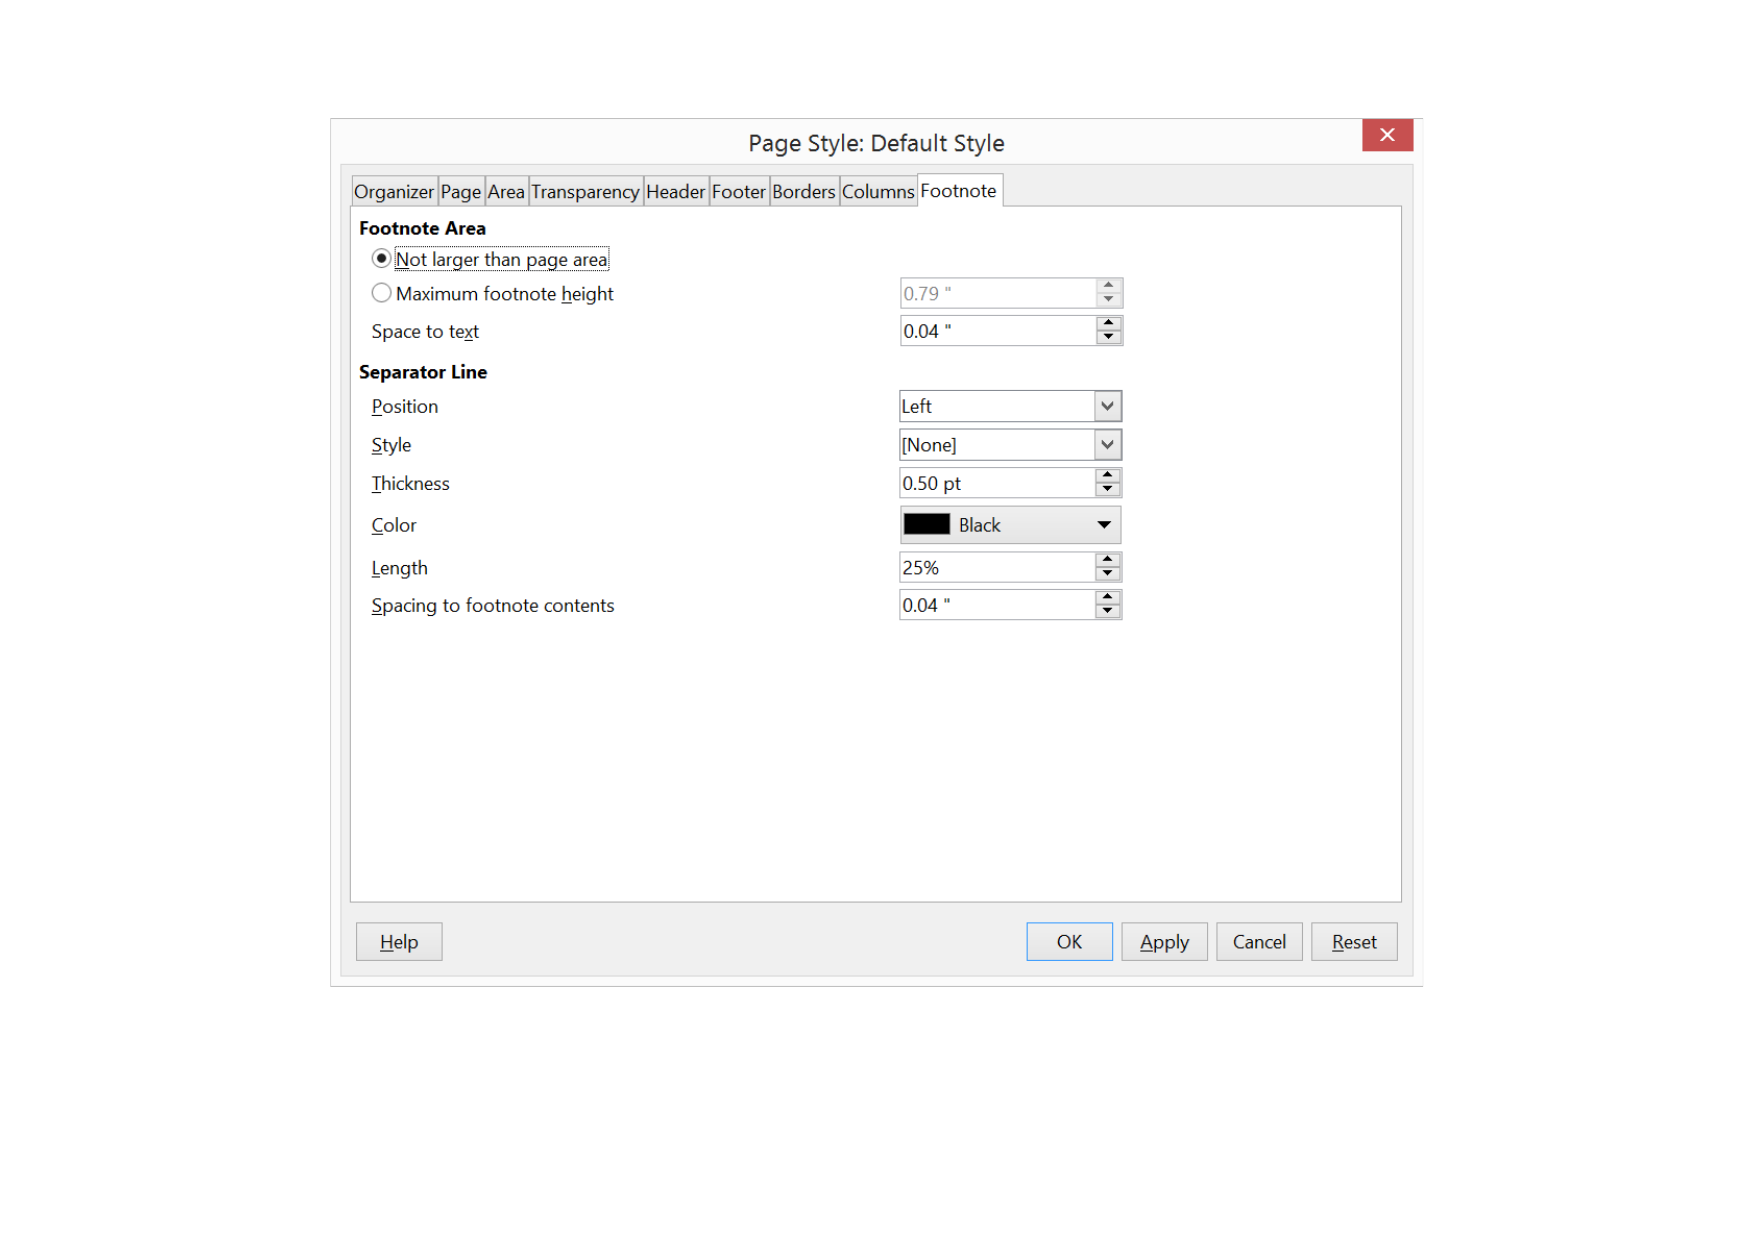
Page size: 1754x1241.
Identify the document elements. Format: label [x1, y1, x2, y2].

picture [330, 118, 1424, 987]
